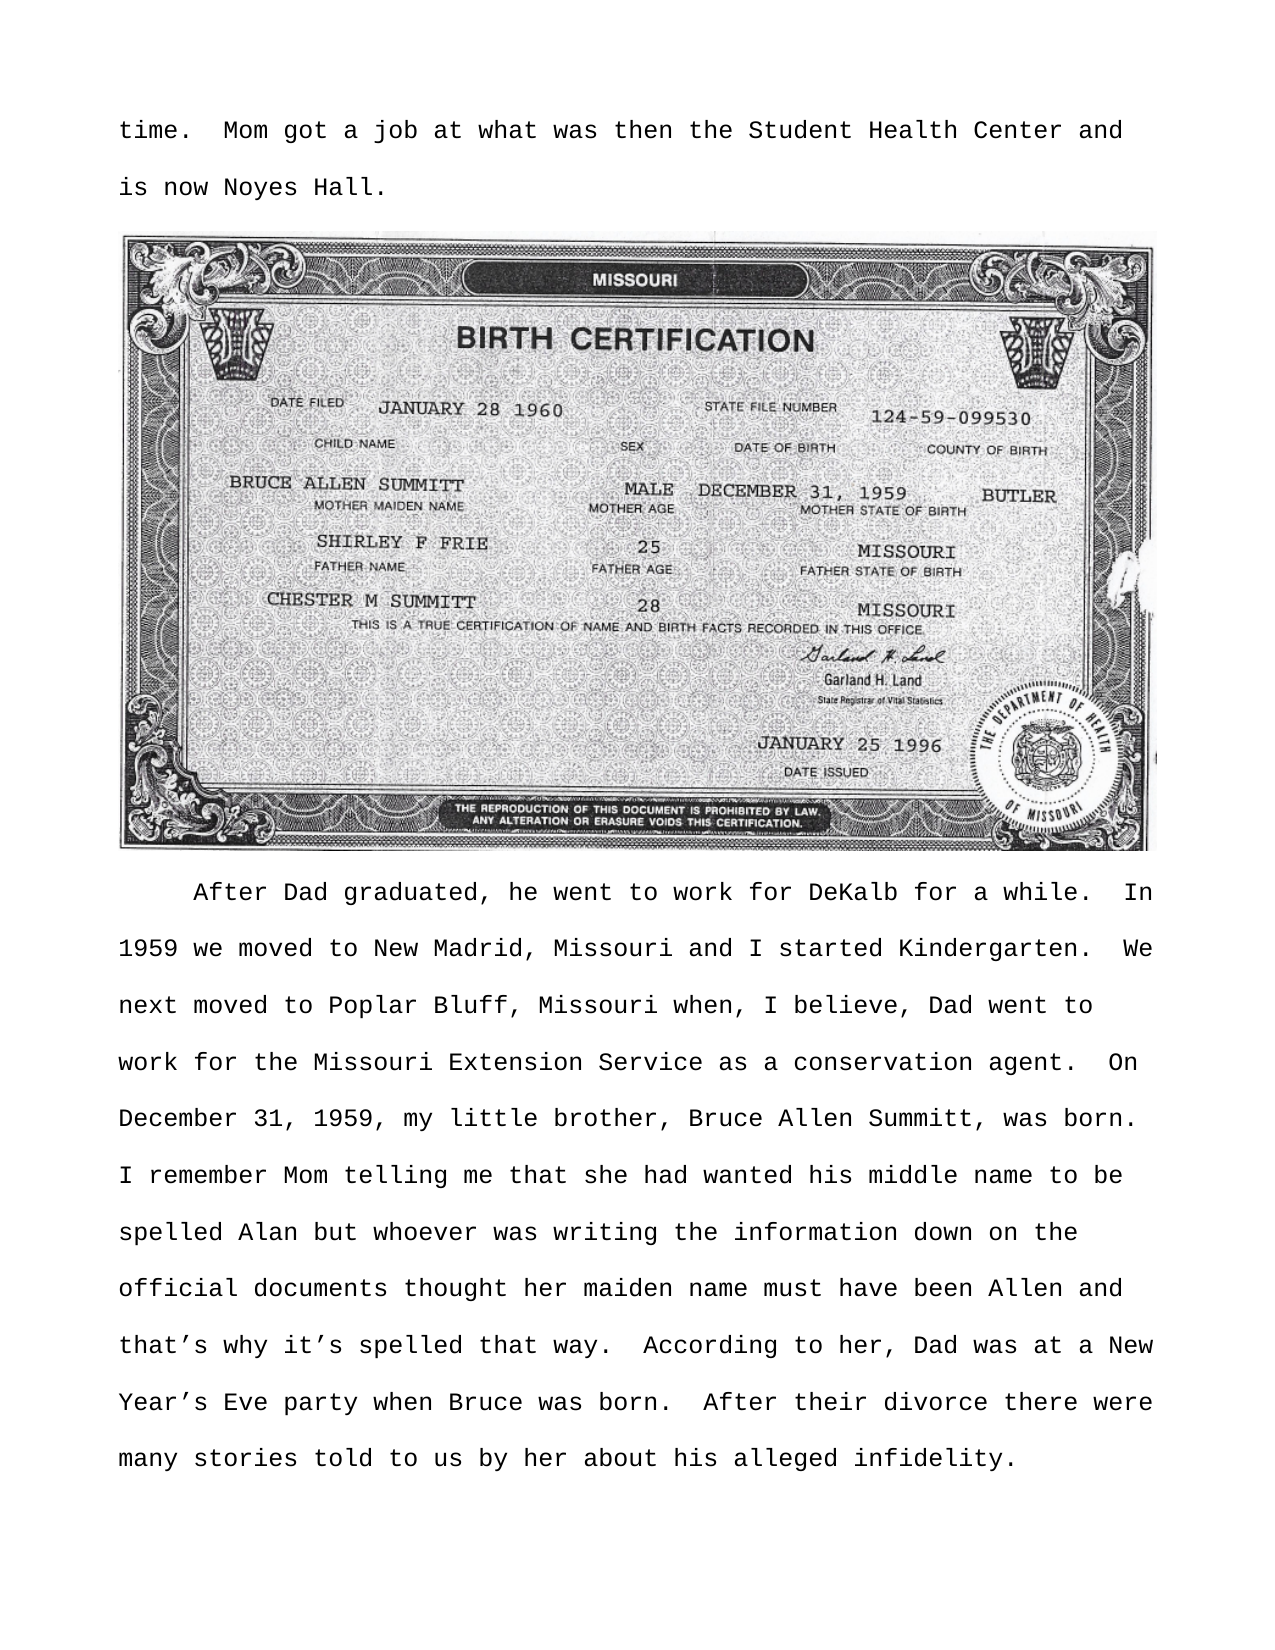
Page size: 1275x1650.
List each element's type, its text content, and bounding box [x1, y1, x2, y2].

text After Dad graduated, he went to work for DeKalb for a while. In 1959 we moved to New Madrid, Missouri and I started Kindergarten. We next moved to Poplar Bluff, Missouri when, I believe, Dad went to work for the Missouri Extension Service as a conservation agent. On December 31, 1959, my little brother, Bruce Allen Summitt, was born. I remember Mom telling me that she had wanted his middle name to be spelled Alan but whoever was writing the information down on the official documents thought her maiden name must have been Allen and that’s why it’s spelled that way. According to her, Dad was at a New Year’s Eve party when Bruce was born. After their divorce there were many stories told to us by her about his alleged infidelity. [118, 851, 1157, 1474]
text time. Mom got a job at what was then the Student Health Center and is now Noyes Hall. [118, 118, 1157, 203]
picture [118, 231, 1157, 851]
